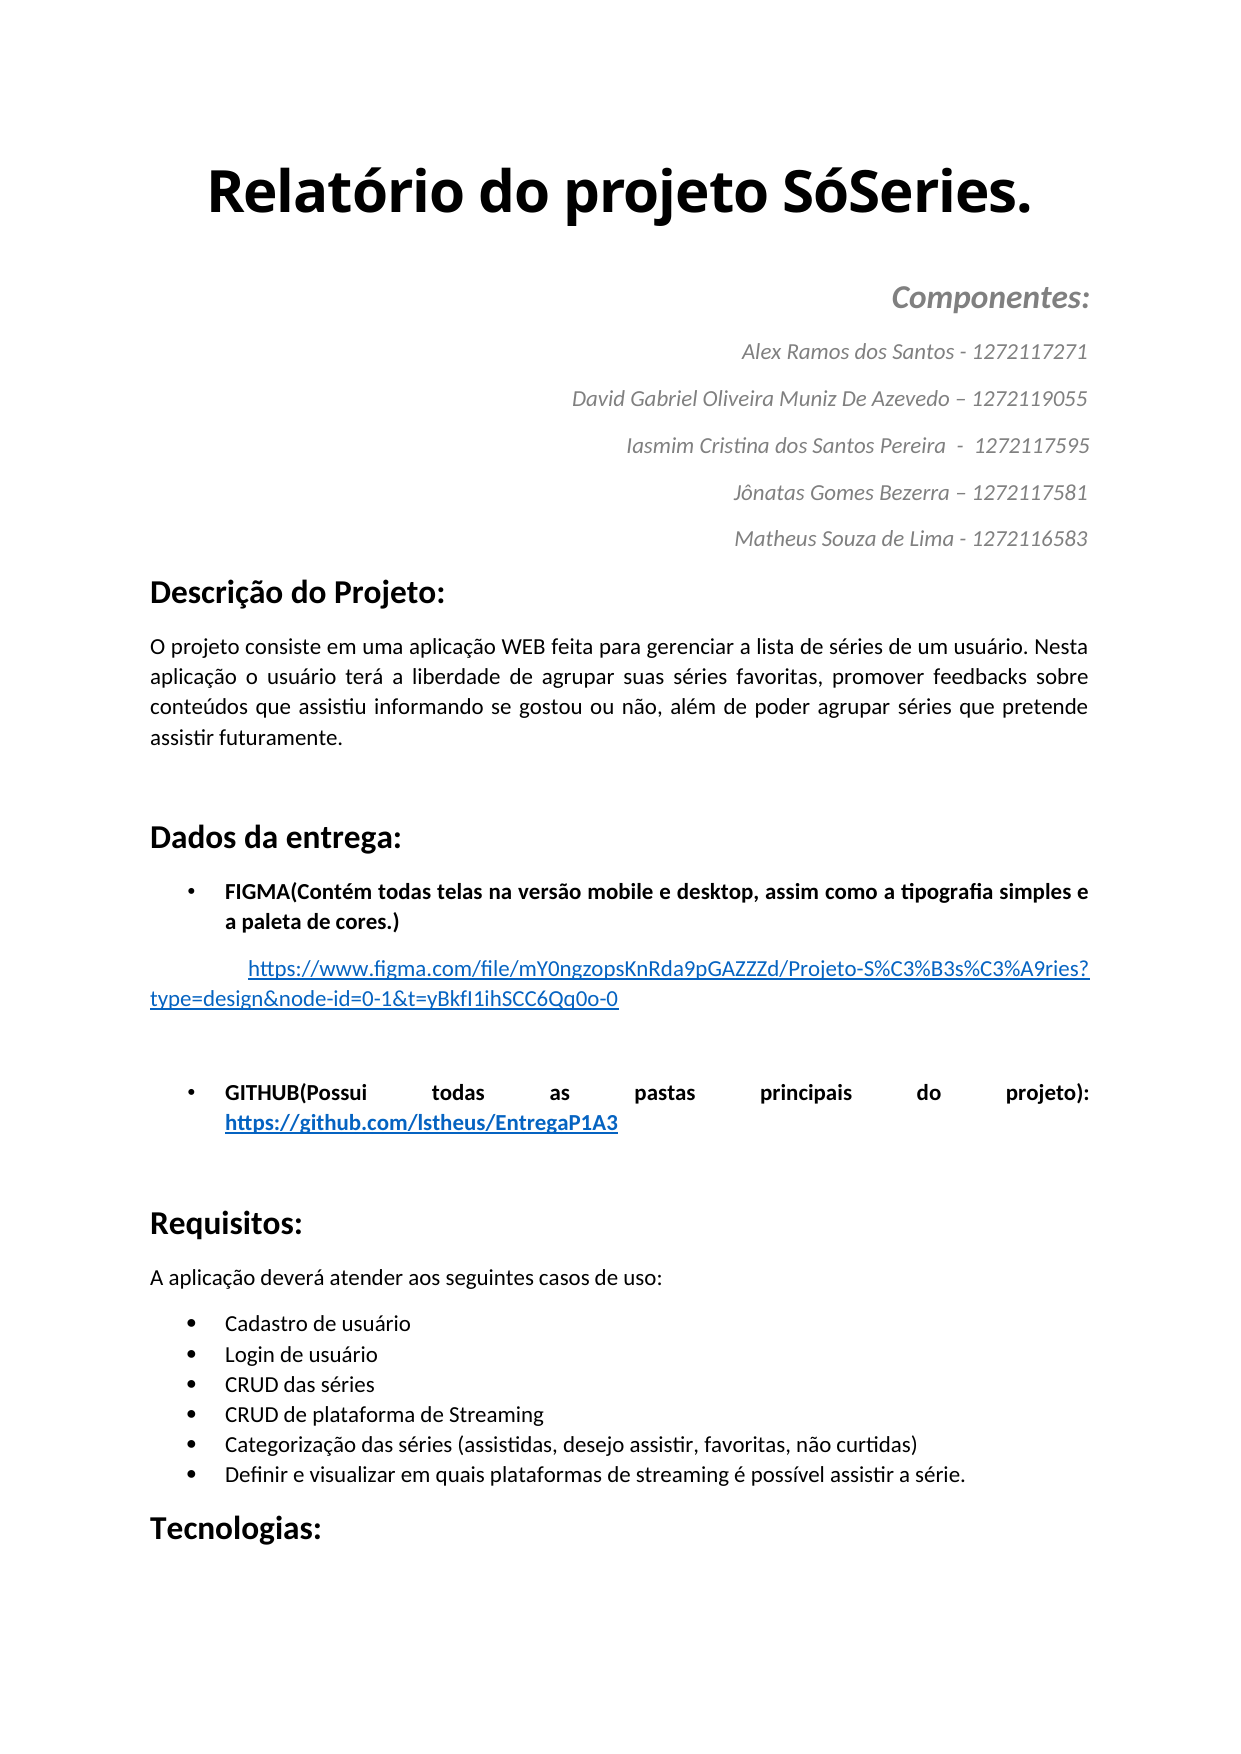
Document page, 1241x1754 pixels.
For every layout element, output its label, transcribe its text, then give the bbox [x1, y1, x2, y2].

text O projeto consiste em uma aplicação WEB feita para gerenciar a lista de séries de um usuário. Nesta aplicação o usuário terá a liberdade de agrupar suas séries favoritas, promover feedbacks sobre conteúdos que assistiu informando se gostou ou não, além de poder agrupar séries que pretende assistir futuramente. [150, 632, 1090, 751]
list GITHUB(Possui todas as pastas principais do projeto): https://github.com/lstheus/EntregaP1A3 [187, 1078, 1090, 1136]
text Descrição do Projeto: [150, 571, 1090, 612]
text Jônatas Gomes Bezerra – 1272117581 [150, 478, 1090, 506]
text David Gabriel Oliveira Muniz De Azevedo – 1272119055 [150, 384, 1090, 412]
text Requisitos: [150, 1202, 1090, 1243]
list CRUD das séries [187, 1370, 1090, 1398]
list CRUD de plataforma de Streaming [187, 1400, 1090, 1428]
text Matheus Souza de Lima - 1272116583 [150, 524, 1090, 552]
text Componentes: [150, 276, 1090, 317]
text Alex Ramos dos Santos - 1272117271 [150, 337, 1090, 365]
list Cadastro de usuário [187, 1309, 1090, 1337]
title Relatório do projeto SóSeries. [150, 150, 1090, 229]
list Definir e visualizar em quais plataformas de streaming é possível assistir a série. [187, 1461, 1090, 1488]
text Dados da entrega: [150, 816, 1090, 857]
text Tecnologias: [150, 1507, 1090, 1548]
text https://www.figma.com/file/mY0ngzopsKnRda9pGAZZZd/Projeto-S%C3%B3s%C3%A9ries?type=design&node-id=0-1&t=yBkfI1ihSCC6Qq0o-0 [150, 954, 1090, 1012]
text A aplicação deverá atender aos seguintes casos de uso: [150, 1263, 1090, 1291]
list Login de usuário [187, 1340, 1090, 1368]
list FIGMA(Contém todas telas na versão mobile e desktop, assim como a tipografia simples e a paleta de cores.) [187, 877, 1090, 935]
list Categorização das séries (assistidas, desejo assistir, favoritas, não curtidas) [187, 1430, 1090, 1458]
text Iasmim Cristina dos Santos Pereira - 1272117595 [150, 431, 1090, 459]
